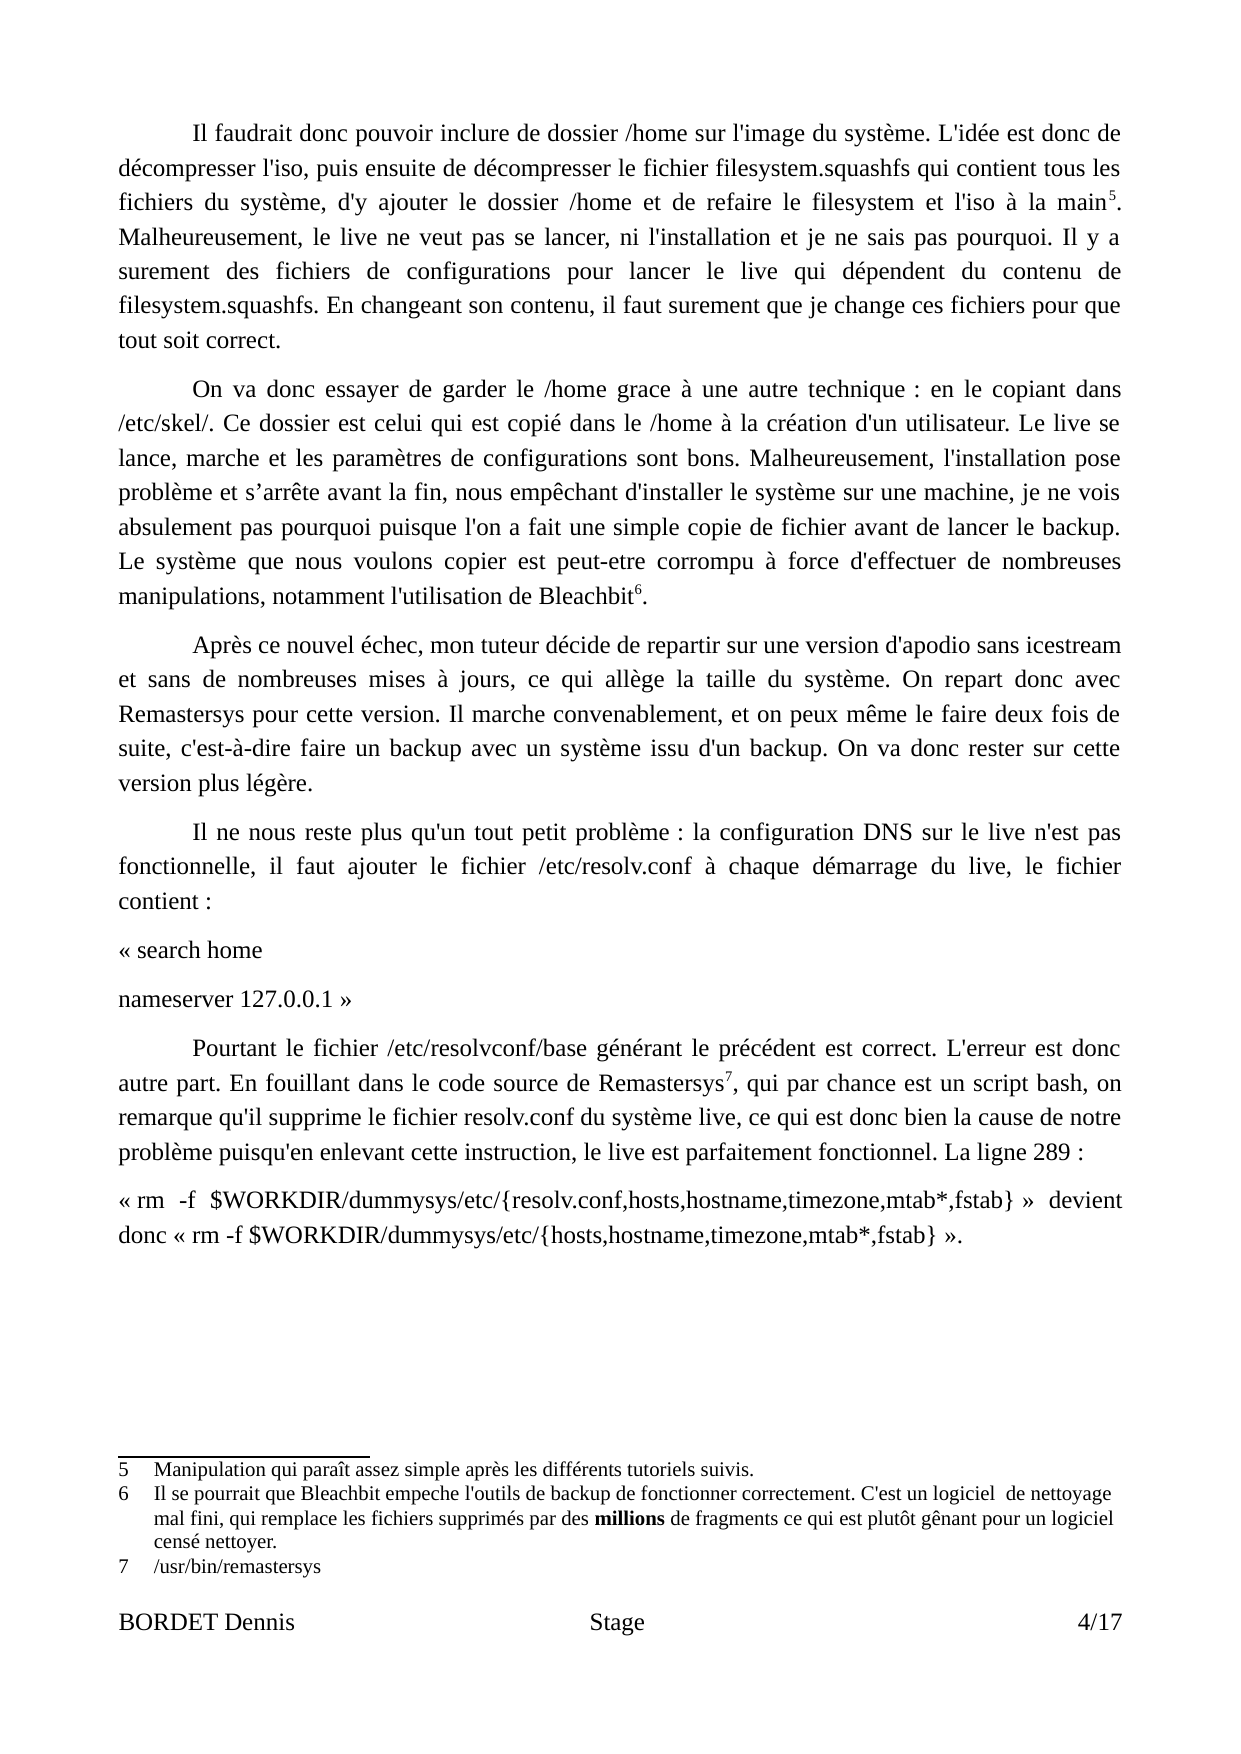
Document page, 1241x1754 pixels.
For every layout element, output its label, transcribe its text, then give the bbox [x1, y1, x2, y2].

text Manipulation qui paraît assez simple après les différents tutoriels suivis. [118, 1457, 1122, 1481]
text « rm -f $WORKDIR/dummysys/etc/{resolv.conf,hosts,hostname,timezone,mtab*,fstab} » devient donc « rm -f $WORKDIR/dummysys/etc/{hosts,hostname,timezone,mtab*,fstab} ». [118, 1186, 1122, 1249]
text On va donc essayer de garder le /home grace à une autre technique : en le copiant dans /etc/skel/. Ce dossier est celui qui est copié dans le /home à la création d'un utilisateur. Le live se lance, marche et les paramètres de configurations sont bons. Malheureusement, l'installation pose problème et s’arrête avant la fin, nous empêchant d'installer le système sur une machine, je ne vois absulement pas pourquoi puisque l'on a fait une simple copie de fichier avant de lancer le backup. Le système que nous voulons copier est peut-etre corrompu à force d'effectuer de nombreuses manipulations, notamment l'utilisation de Bleachbit. [118, 374, 1122, 610]
text Pourtant le fichier /etc/resolvconf/base générant le précédent est correct. L'erreur est donc autre part. En fouillant dans le code source de Remastersys, qui par chance est un script bash, on remarque qu'il supprime le fichier resolv.conf du système live, ce qui est donc bien la cause de notre problème puisqu'en enlevant cette instruction, le live est parfaitement fonctionnel. La ligne 289 : [118, 1033, 1122, 1165]
text Il ne nous reste plus qu'un tout petit problème : la configuration DNS sur le live n'est pas fonctionnelle, il faut ajouter le fichier /etc/resolv.conf à chaque démarrage du live, le fichier contient : [118, 817, 1122, 915]
text Il faudrait donc pouvoir inclure de dossier /home sur l'image du système. L'idée est donc de décompresser l'iso, puis ensuite de décompresser le fichier filesystem.squashfs qui contient tous les fichiers du système, d'y ajouter le dossier /home et de refaire le filesystem et l'iso à la main. Malheureusement, le live ne veut pas se lancer, ni l'installation et je ne sais pas pourquoi. Il y a surement des fichiers de configurations pour lancer le live qui dépendent du contenu de filesystem.squashfs. En changeant son contenu, il faut surement que je change ces fichiers pour que tout soit correct. [118, 118, 1122, 354]
text Après ce nouvel échec, mon tuteur décide de repartir sur une version d'apodio sans icestream et sans de nombreuses mises à jours, ce qui allège la taille du système. On repart donc avec Remastersys pour cette version. Il marche convenablement, et on peux même le faire deux fois de suite, c'est-à-dire faire un backup avec un système issu d'un backup. On va donc rester sur cette version plus légère. [118, 630, 1122, 797]
text Il se pourrait que Bleachbit empeche l'outils de backup de fonctionner correctement. C'est un logiciel de nettoyage mal fini, qui remplace les fichiers supprimés par des millions de fragments ce qui est plutôt gênant pour un logiciel censé nettoyer. [118, 1481, 1122, 1553]
text nameserver 127.0.0.1 » [118, 984, 1122, 1013]
text /usr/bin/remastersys [118, 1553, 1122, 1578]
text « search home [118, 935, 1122, 964]
